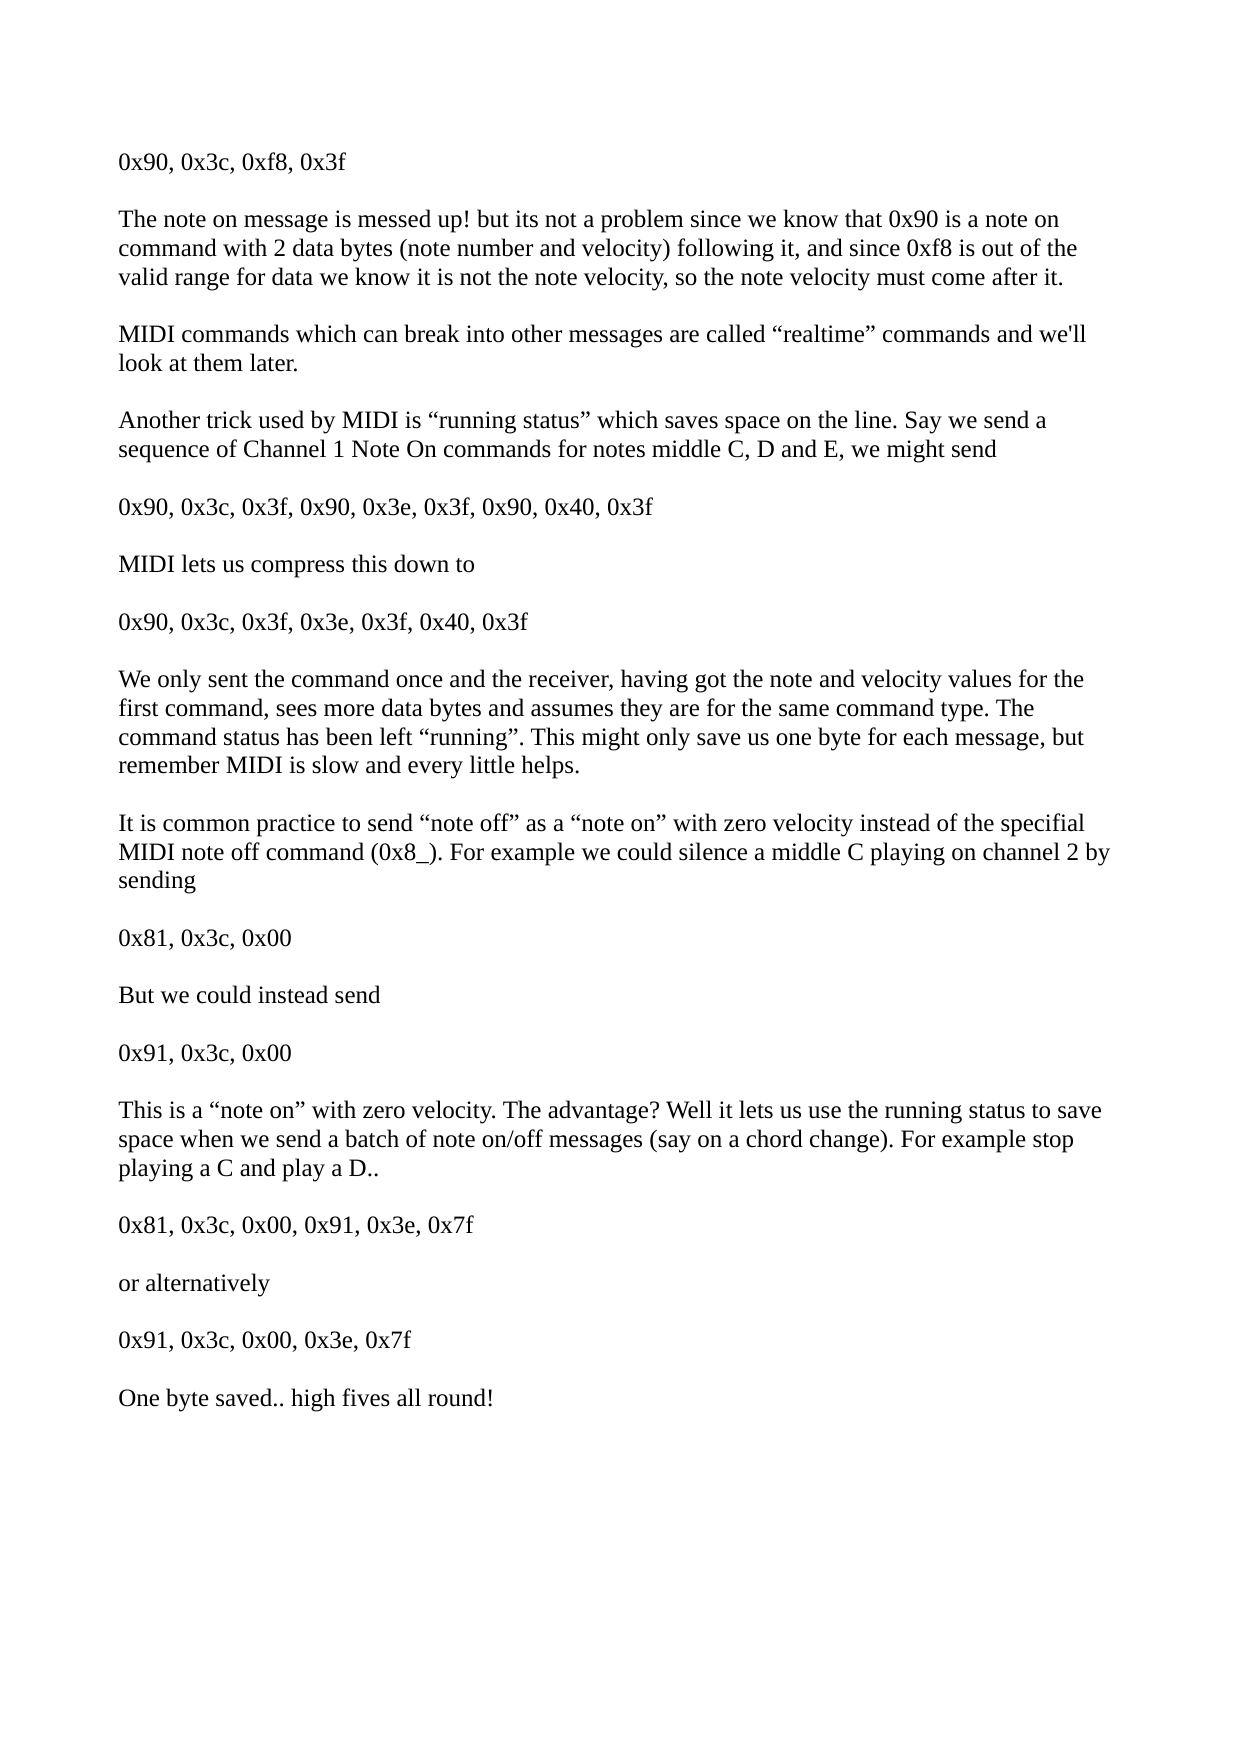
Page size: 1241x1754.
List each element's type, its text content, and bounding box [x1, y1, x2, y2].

text 0x91, 0x3c, 0x00 [118, 1038, 1122, 1067]
text One byte saved.. high fives all round! [118, 1383, 1122, 1412]
text It is common practice to send “note off” as a “note on” with zero velocity instead of the specifial MIDI note off command (0x8_). For example we could silence a middle C playing on channel 2 by sending [118, 808, 1122, 894]
text But we could instead send [118, 981, 1122, 1009]
text 0x90, 0x3c, 0x3f, 0x90, 0x3e, 0x3f, 0x90, 0x40, 0x3f [118, 492, 1122, 521]
text Another trick used by MIDI is “running status” which saves space on the line. Say we send a sequence of Channel 1 Note On commands for notes middle C, D and E, we might send [118, 406, 1122, 463]
text MIDI commands which can break into other messages are called “realtime” commands and we'll look at them later. [118, 319, 1122, 377]
text We only sent the command once and the receiver, having got the note and velocity values for the first command, sees more data bytes and assumes they are for the same command type. The command status has been left “running”. This might only save us one byte for each message, but remember MIDI is slow and every little helps. [118, 664, 1122, 779]
text The note on message is messed up! but its not a problem since we know that 0x90 is a note on command with 2 data bytes (note number and velocity) following it, and since 0xf8 is out of the valid range for data we know it is not the note velocity, so the note velocity must come after it. [118, 204, 1122, 291]
text 0x81, 0x3c, 0x00, 0x91, 0x3e, 0x7f [118, 1211, 1122, 1239]
text 0x91, 0x3c, 0x00, 0x3e, 0x7f [118, 1326, 1122, 1354]
text 0x90, 0x3c, 0xf8, 0x3f [118, 147, 1122, 176]
text 0x90, 0x3c, 0x3f, 0x3e, 0x3f, 0x40, 0x3f [118, 607, 1122, 636]
text 0x81, 0x3c, 0x00 [118, 923, 1122, 952]
text This is a “note on” with zero velocity. The advantage? Well it lets us use the running status to save space when we send a batch of note on/off messages (say on a chord change). For example stop playing a C and play a D.. [118, 1096, 1122, 1182]
text or alternatively [118, 1268, 1122, 1297]
text MIDI lets us compress this down to [118, 549, 1122, 578]
